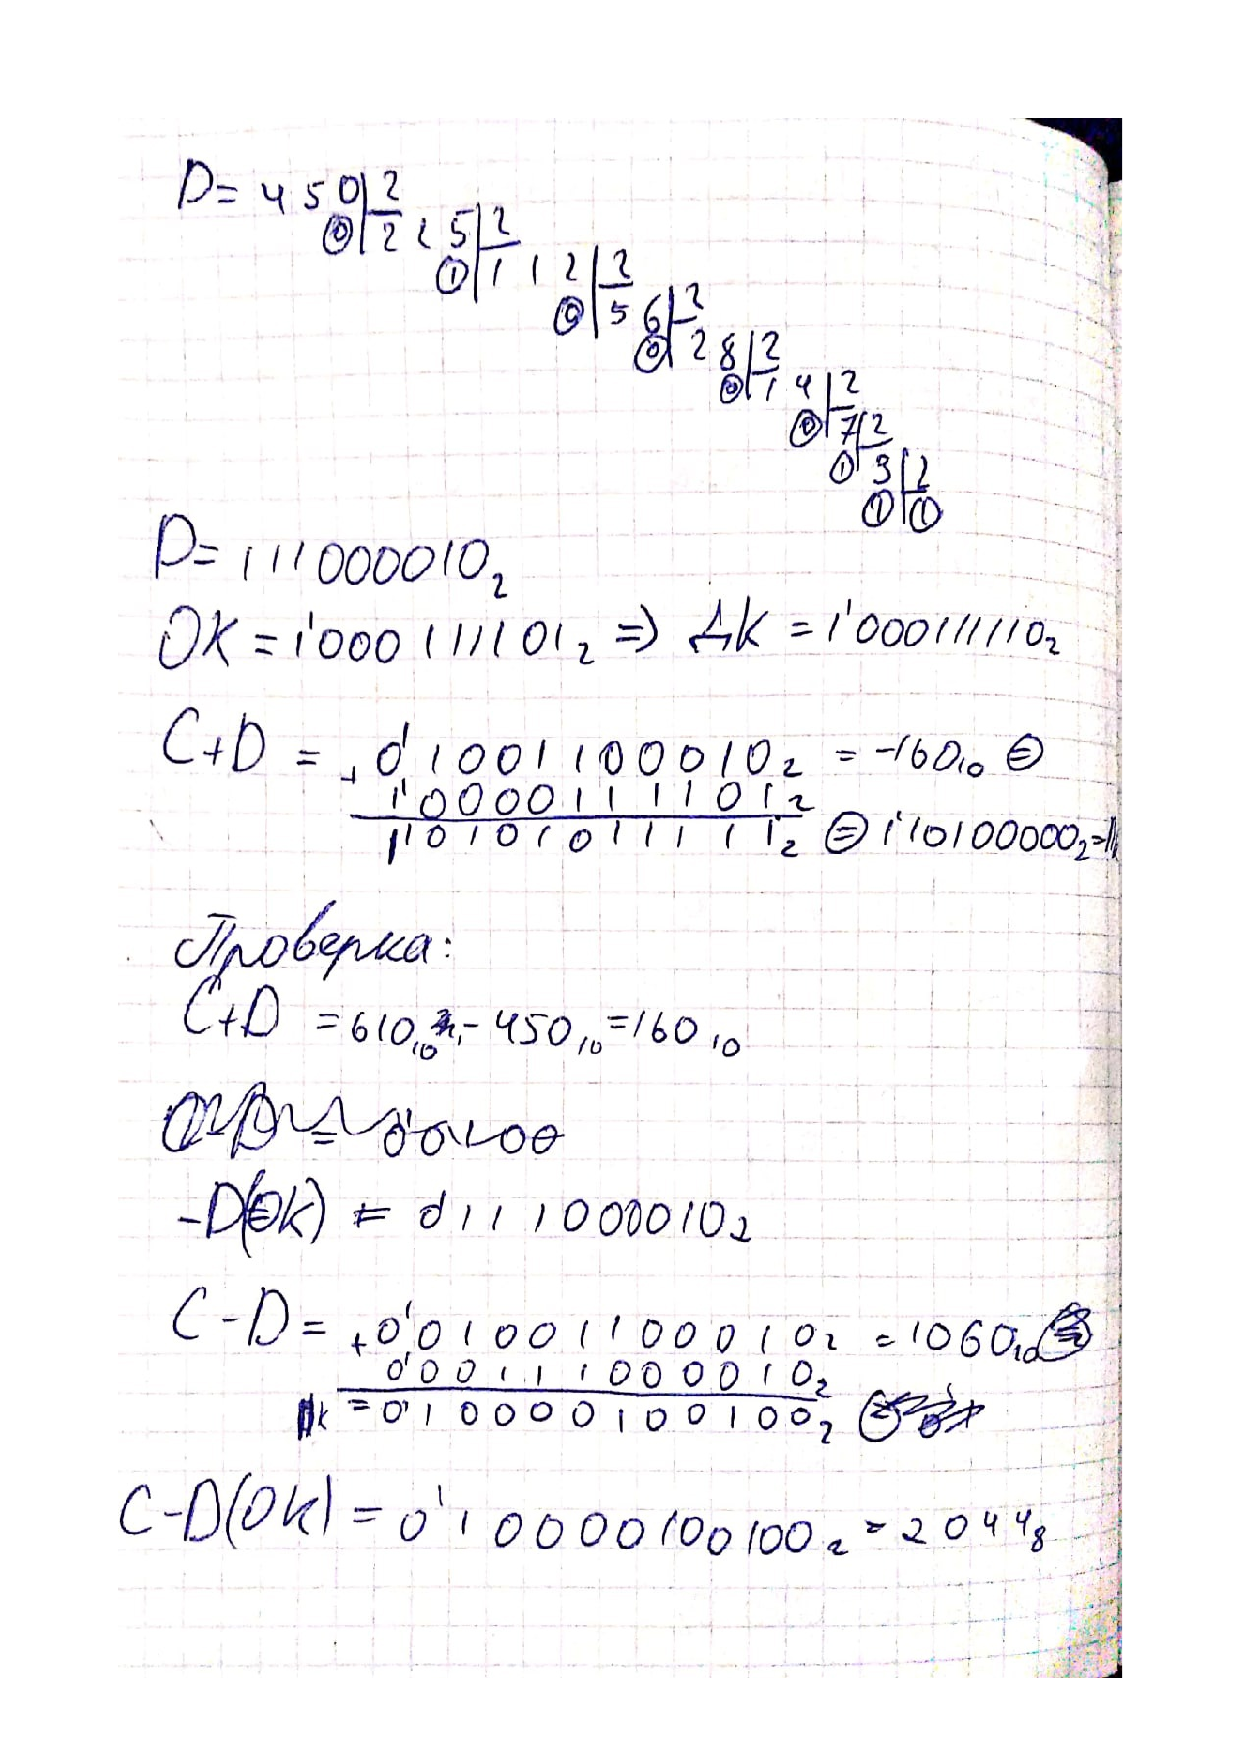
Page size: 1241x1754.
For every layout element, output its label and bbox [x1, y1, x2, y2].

picture [118, 118, 1123, 1678]
